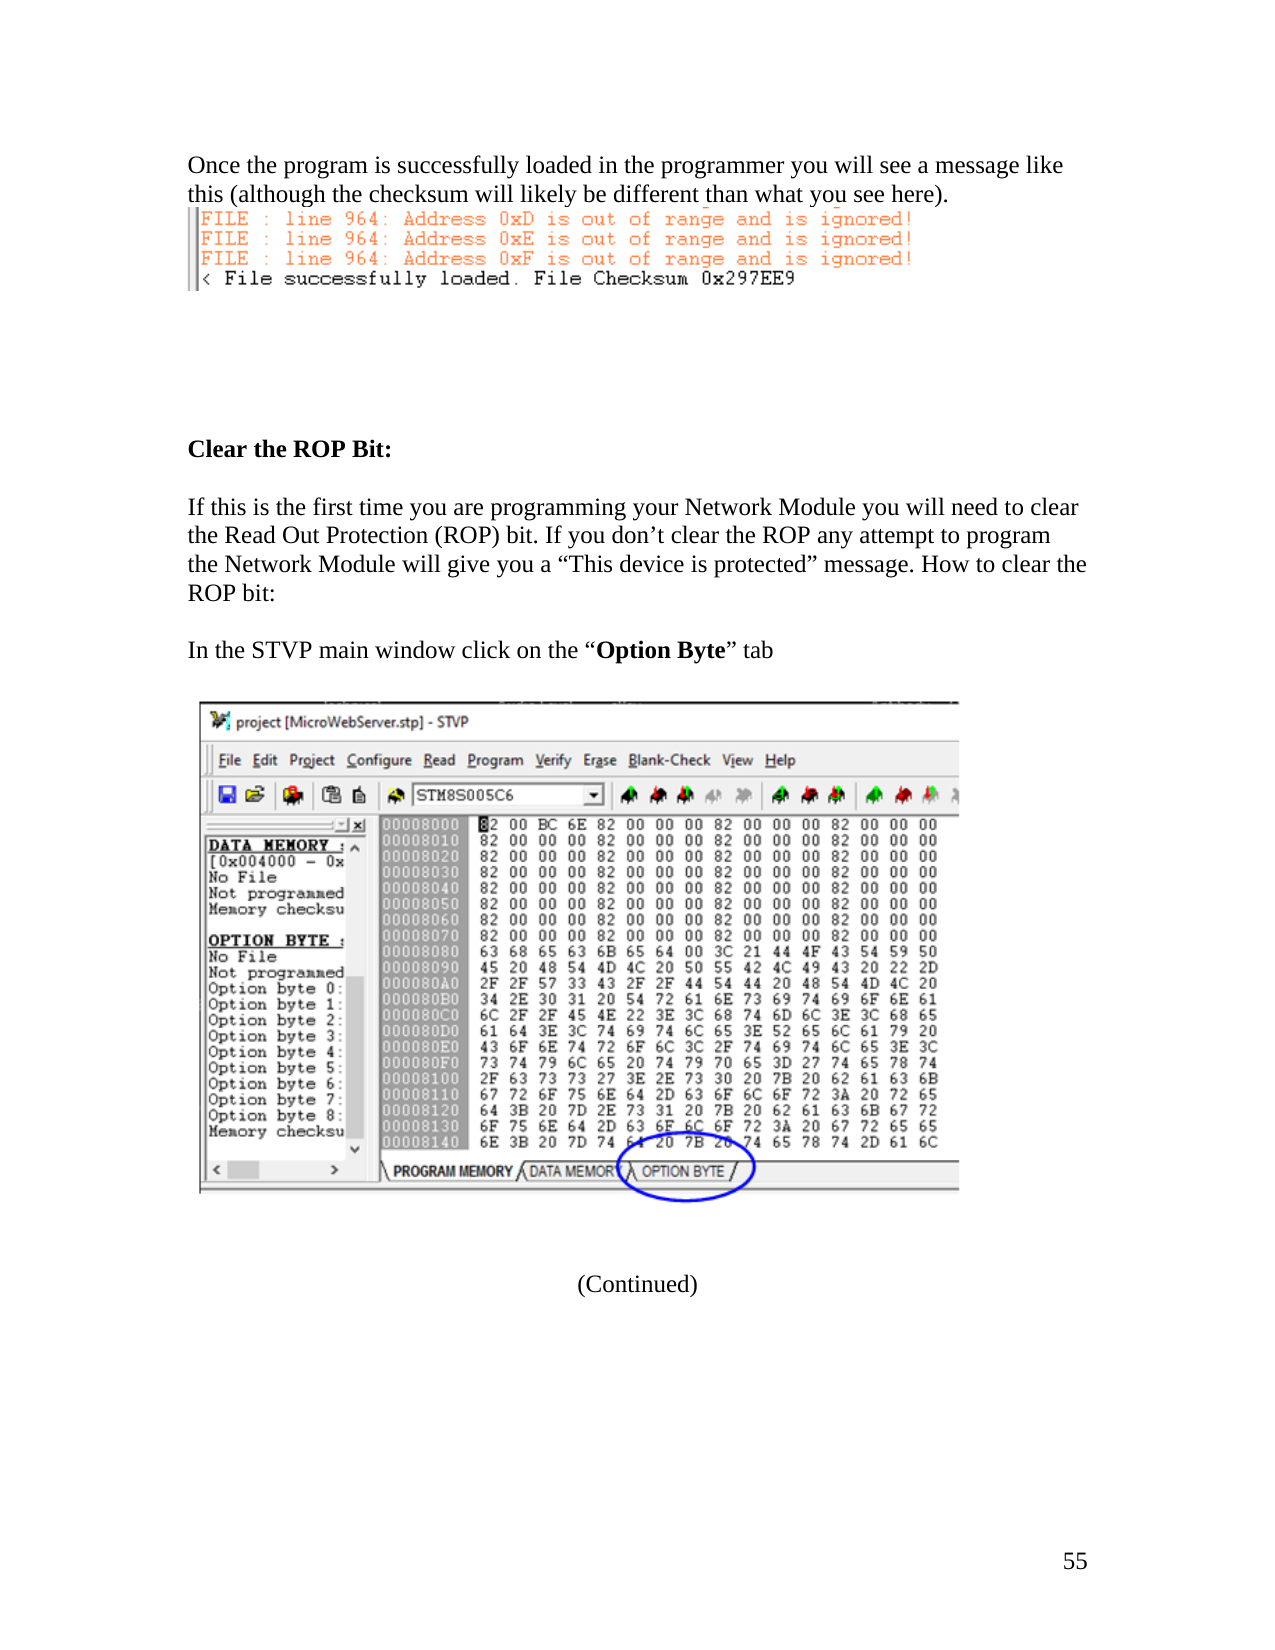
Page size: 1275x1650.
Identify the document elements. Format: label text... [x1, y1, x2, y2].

picture [187, 692, 976, 1212]
text Once the program is successfully loaded in the programmer you will see a message like this (although the checksum will likely be different than what you see here). [187, 150, 1087, 207]
text Clear the ROP Bit: [187, 434, 1087, 463]
text If this is the first time you are programming your Network Module you will need to clear the Read Out Protection (ROP) bit. If you don’t clear the ROP any attempt to program the Network Module will give you a “This device is protected” message. How to clear the ROP bit: [187, 492, 1087, 607]
text (Continued) [187, 1269, 1087, 1298]
picture [187, 207, 1063, 291]
text In the STVP main window click on the “Option Byte” tab [187, 635, 1087, 664]
